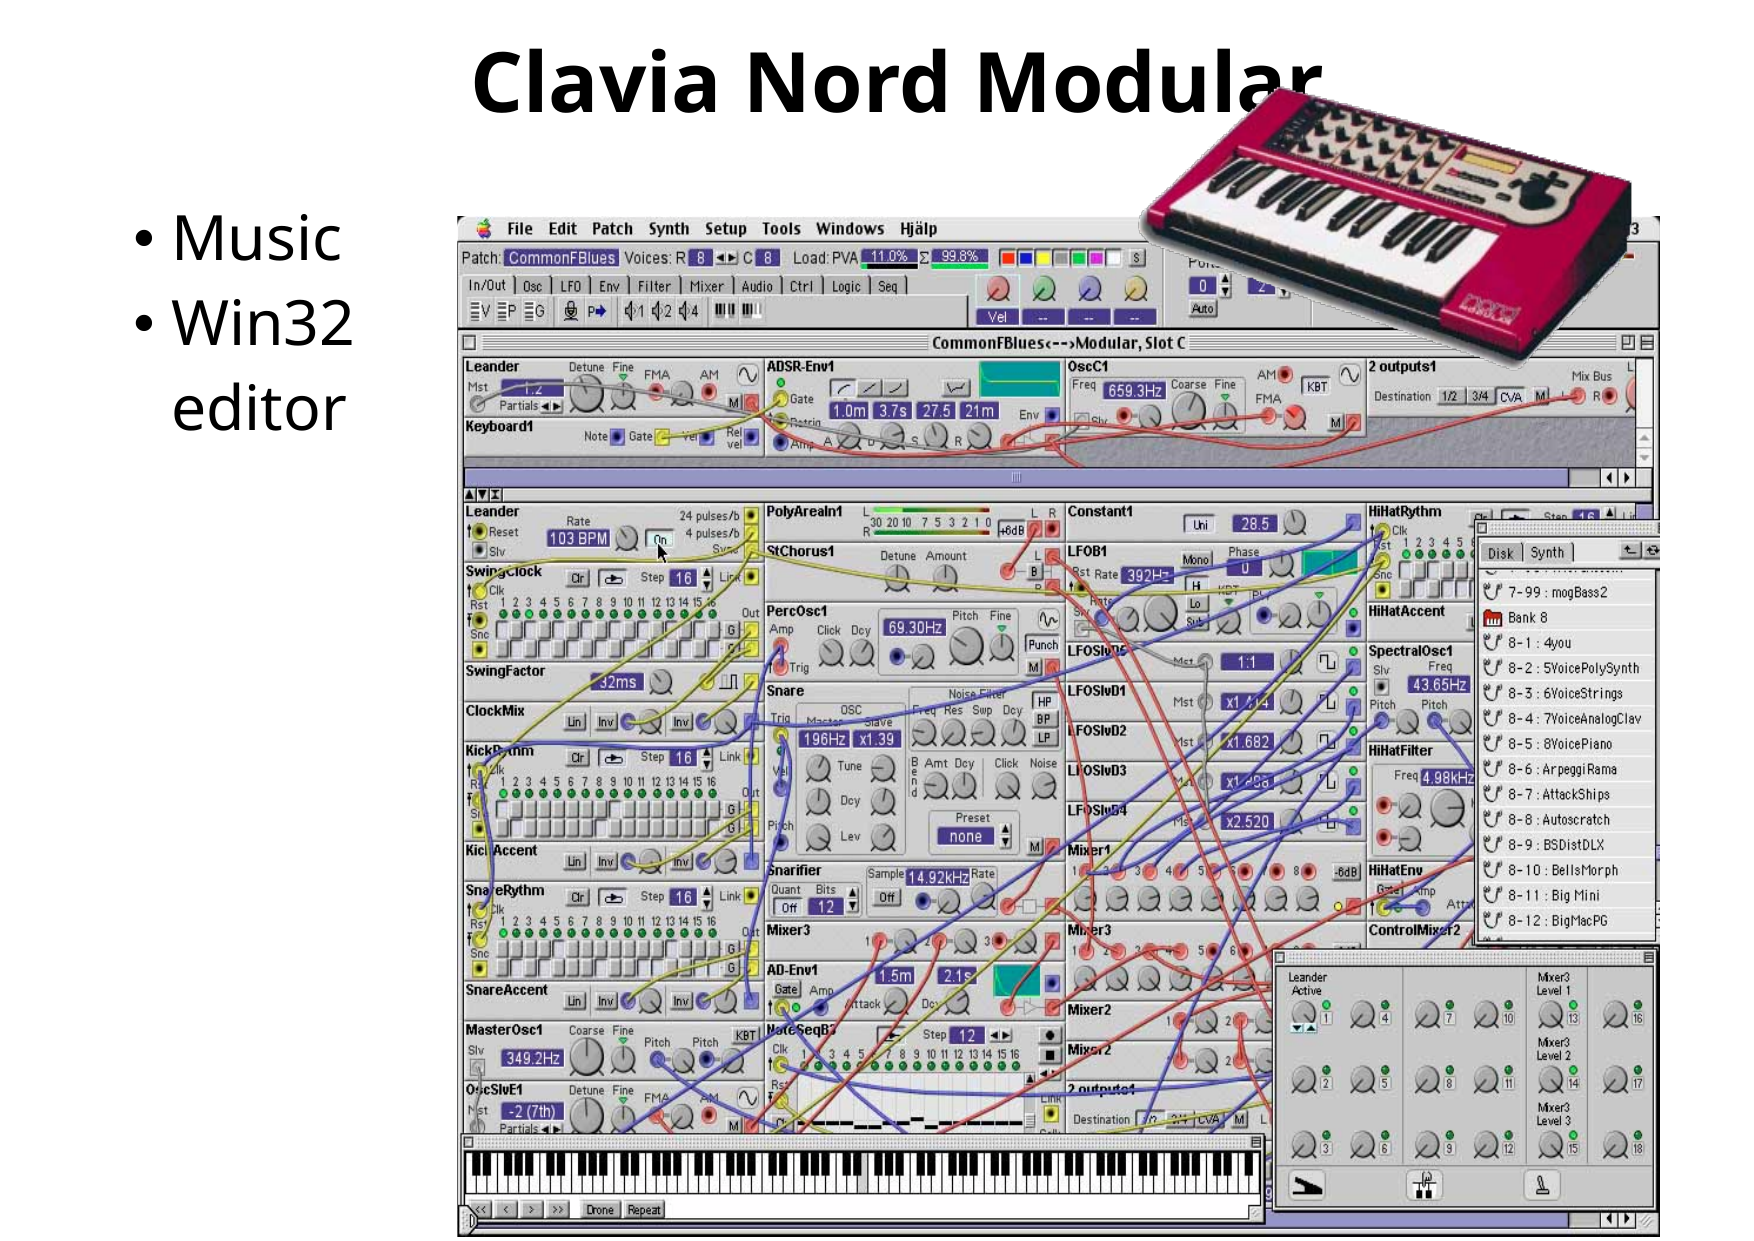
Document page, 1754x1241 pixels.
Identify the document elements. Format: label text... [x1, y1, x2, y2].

picture [457, 51, 1661, 1237]
list Win32 editor [133, 279, 457, 449]
list Music [133, 194, 1115, 279]
list [1660, 279, 1699, 449]
list Clavia Nord Modular [21, 23, 1699, 137]
list [1661, 194, 1699, 279]
